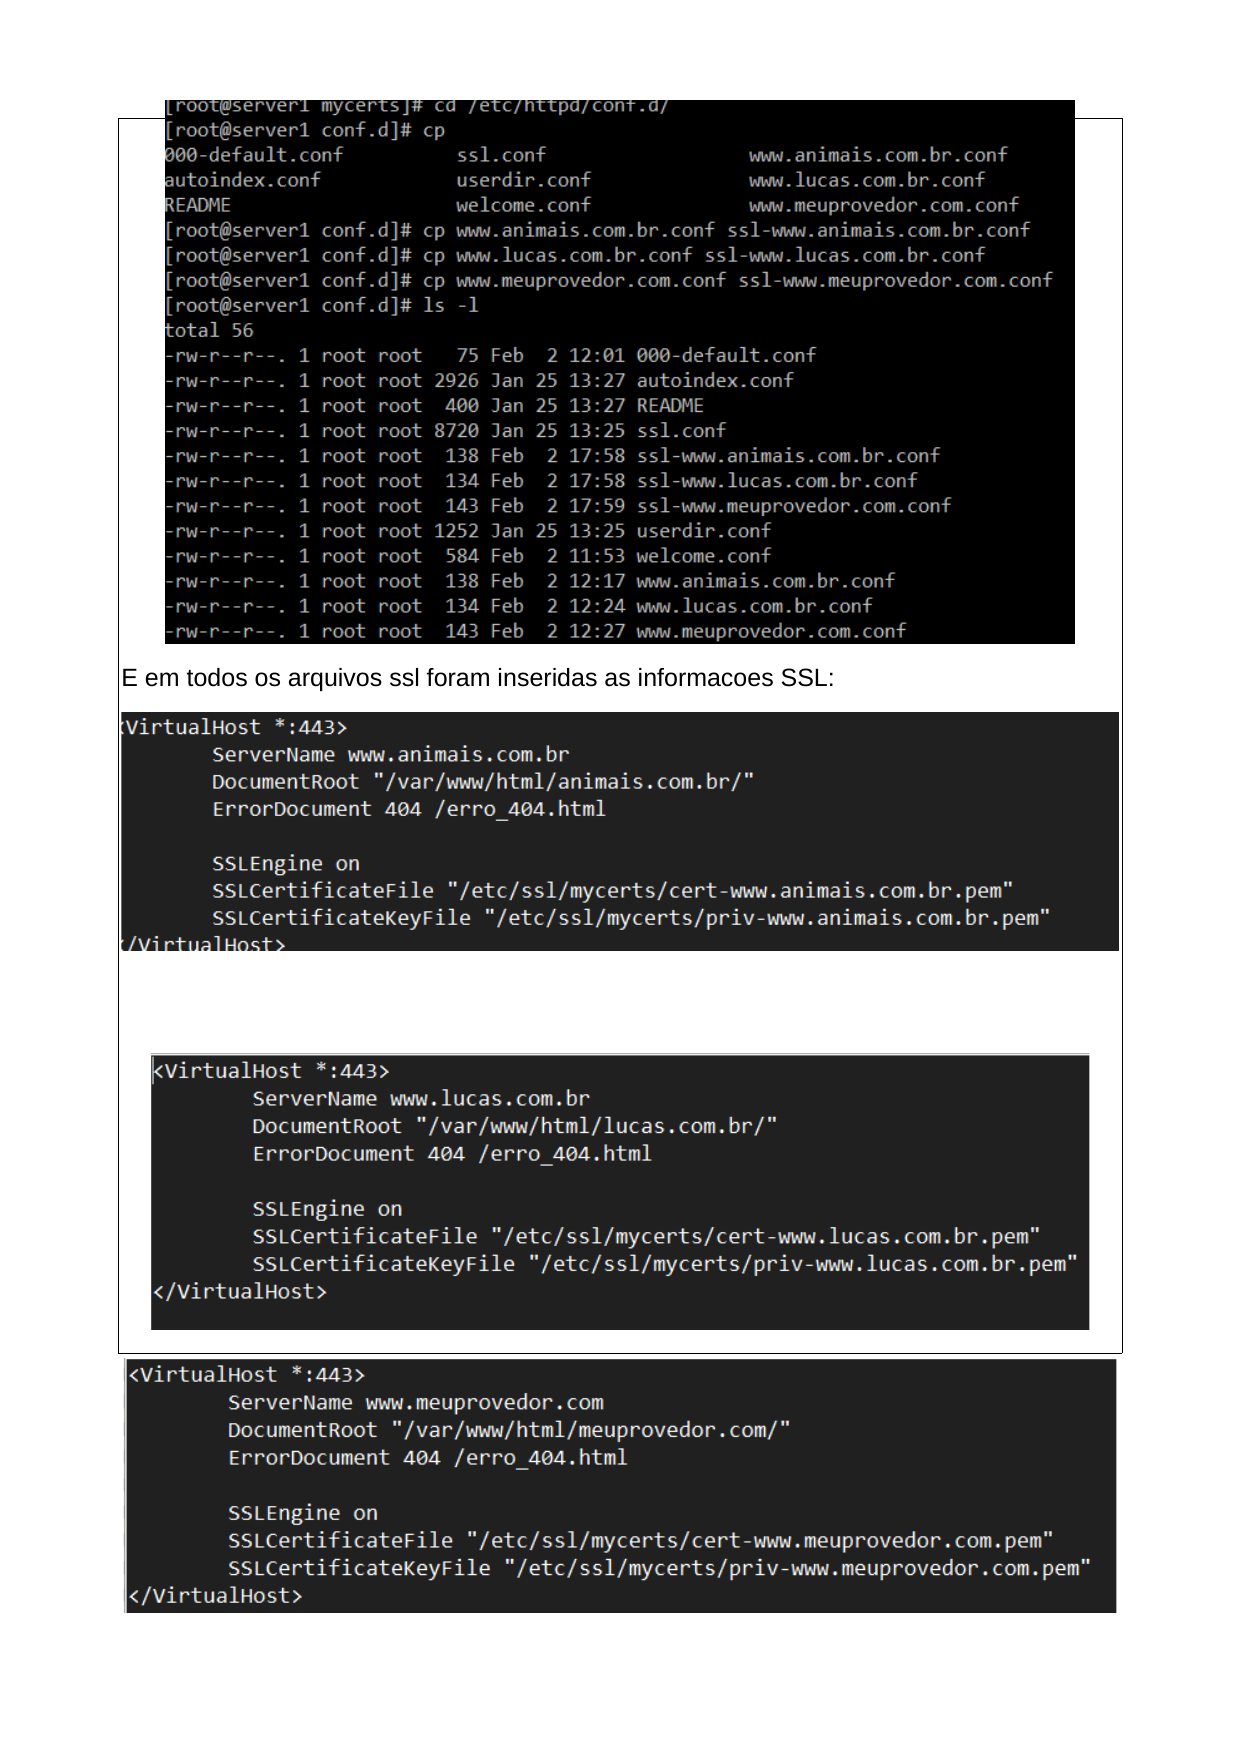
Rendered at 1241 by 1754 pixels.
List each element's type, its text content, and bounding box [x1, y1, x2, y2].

picture [121, 712, 1119, 951]
picture [165, 100, 1075, 644]
picture [123, 1358, 1117, 1613]
text E em todos os arquivos ssl foram inseridas as informacoes SSL: [119, 660, 1122, 692]
text [119, 1347, 1122, 1353]
picture [150, 1053, 1090, 1330]
